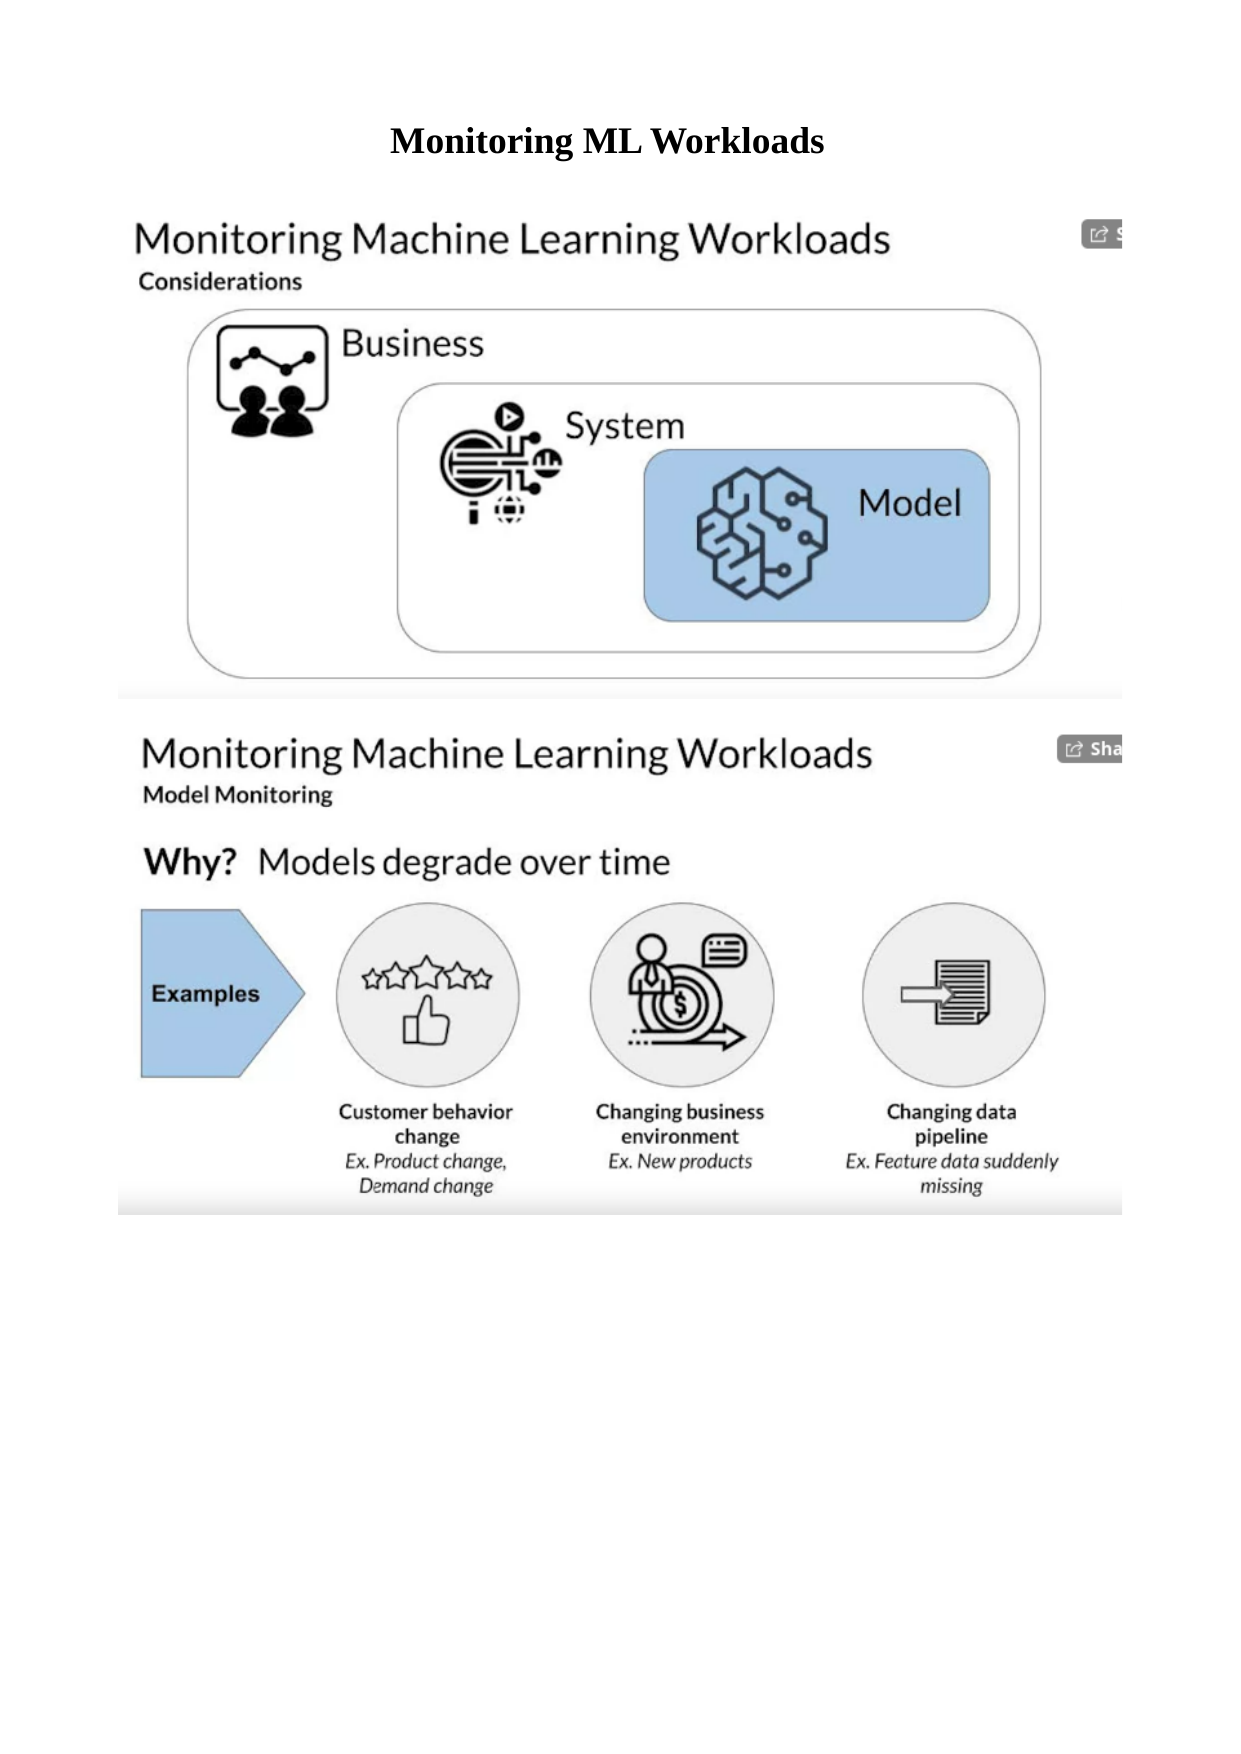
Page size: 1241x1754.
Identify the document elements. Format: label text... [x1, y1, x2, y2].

picture [118, 202, 1123, 699]
picture [118, 727, 1123, 1215]
subtitle Monitoring ML Workloads [118, 118, 1122, 161]
